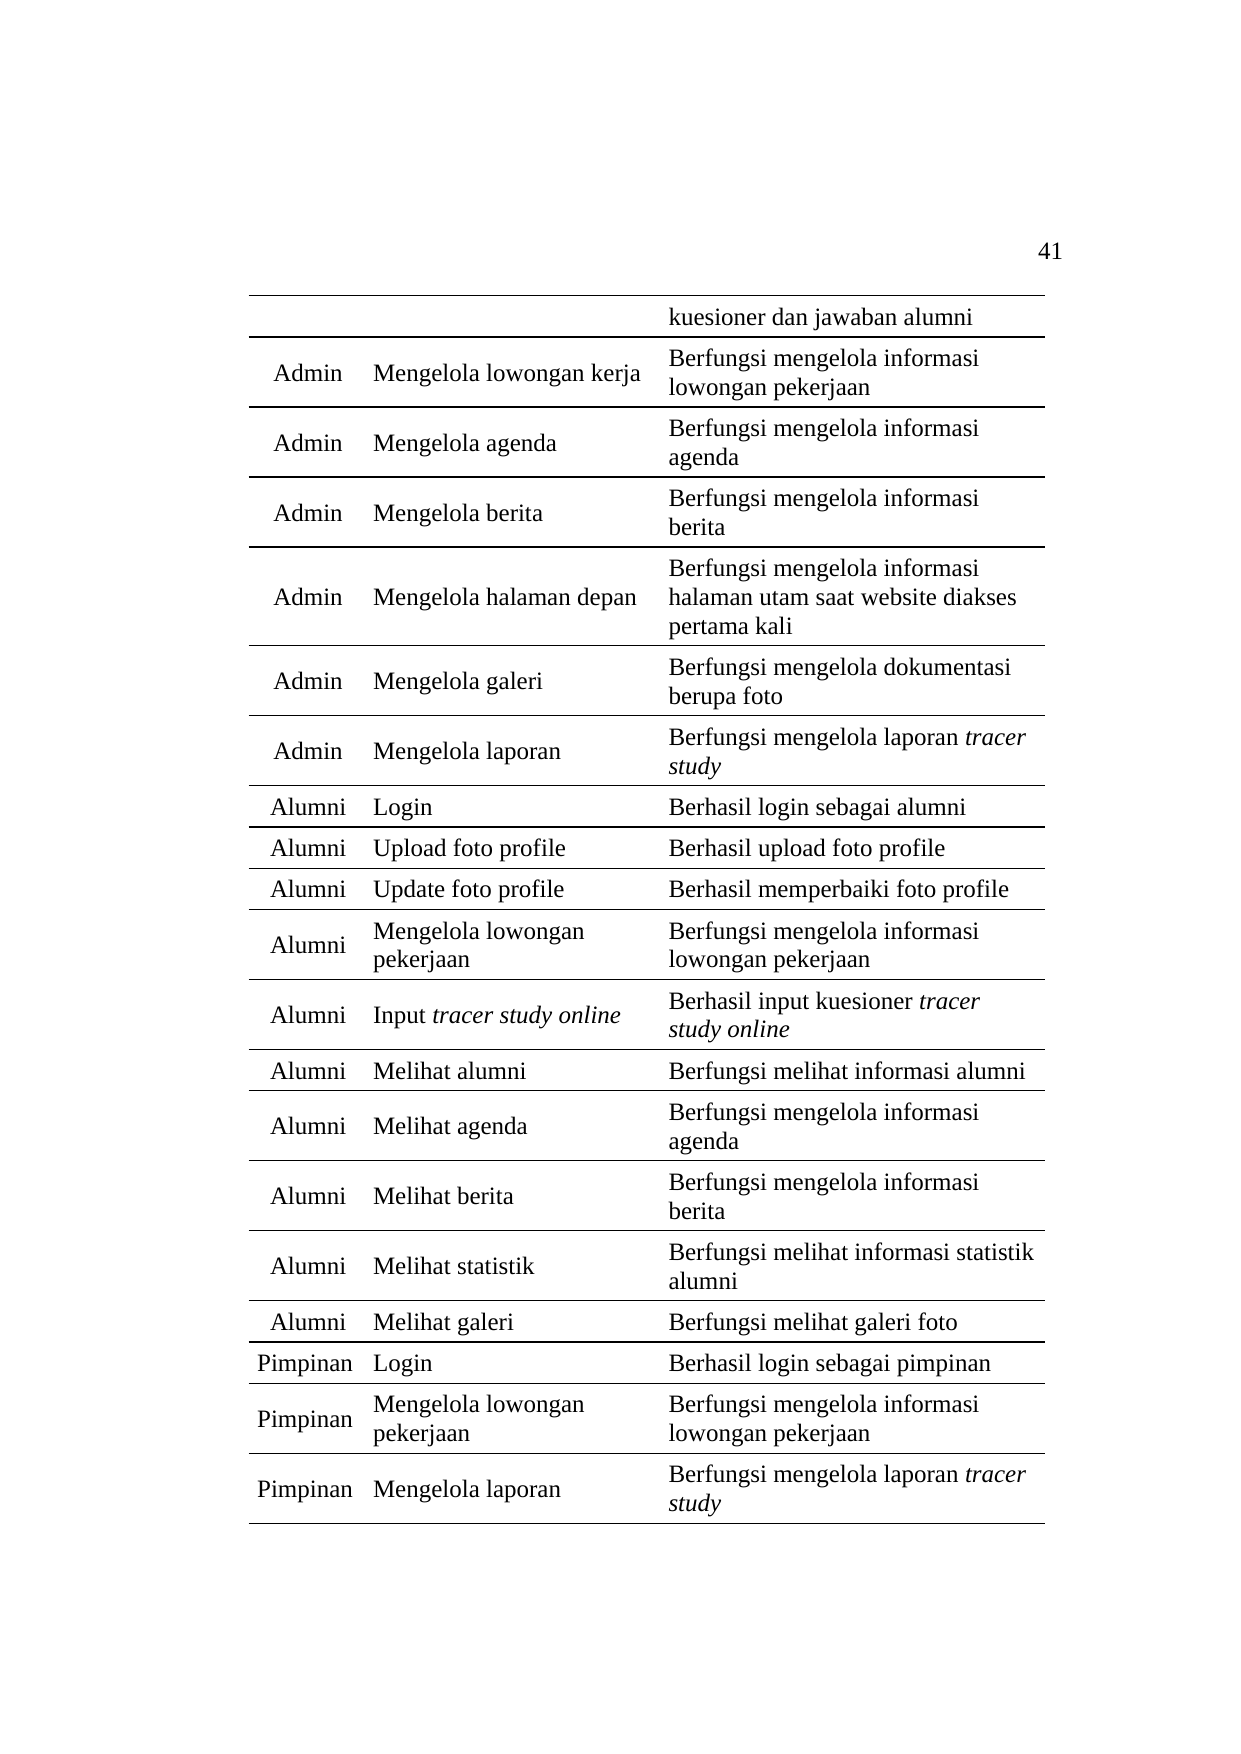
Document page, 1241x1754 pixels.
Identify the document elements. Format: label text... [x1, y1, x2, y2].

table_cell Pimpinan [249, 1384, 367, 1453]
table_cell Berfungsi mengelola dokumentasi berupa foto [663, 646, 1045, 715]
table_cell Berfungsi mengelola laporan tracer study [663, 716, 1045, 785]
table_cell Berhasil login sebagai pimpinan [663, 1343, 1045, 1383]
table_cell Alumni [249, 1161, 367, 1230]
table_cell Mengelola laporan [367, 716, 662, 785]
table_cell Alumni [249, 980, 367, 1049]
table_cell Melihat galeri [367, 1301, 662, 1341]
table_cell Alumni [249, 869, 367, 909]
table_cell Berhasil login sebagai alumni [663, 786, 1045, 826]
table_cell Melihat agenda [367, 1091, 662, 1160]
table_cell Mengelola galeri [367, 646, 662, 715]
table_cell Mengelola lowongan pekerjaan [367, 910, 662, 979]
table_cell Berhasil upload foto profile [663, 828, 1045, 868]
table_cell Berhasil memperbaiki foto profile [663, 869, 1045, 909]
table_cell Login [367, 786, 662, 826]
table_cell Admin [249, 338, 367, 406]
table_cell Alumni [249, 1091, 367, 1160]
table_cell Berfungsi mengelola informasi agenda [663, 1091, 1045, 1160]
table_cell Berfungsi mengelola informasi lowongan pekerjaan [663, 1384, 1045, 1453]
table_cell Alumni [249, 786, 367, 826]
table_cell Berfungsi melihat informasi alumni [663, 1050, 1045, 1090]
table_cell Mengelola halaman depan [367, 548, 662, 645]
table_cell Berfungsi mengelola informasi agenda [663, 408, 1045, 476]
table_cell Berfungsi mengelola laporan tracer study [663, 1454, 1045, 1523]
table_cell Pimpinan [249, 1454, 367, 1523]
table_cell [367, 296, 662, 336]
table_cell Berfungsi mengelola informasi lowongan pekerjaan [663, 910, 1045, 979]
table_cell Alumni [249, 1231, 367, 1300]
table_cell Mengelola lowongan kerja [367, 338, 662, 406]
table_cell Upload foto profile [367, 828, 662, 868]
table_cell Admin [249, 646, 367, 715]
table_cell Login [367, 1343, 662, 1383]
table_cell Admin [249, 408, 367, 476]
table_cell Admin [249, 478, 367, 546]
table_cell Berfungsi mengelola informasi halaman utam saat website diakses pertama kali [663, 548, 1045, 645]
table_cell Berfungsi melihat galeri foto [663, 1301, 1045, 1341]
table_cell Input tracer study online [367, 980, 662, 1049]
table_cell Alumni [249, 828, 367, 868]
table_cell Berfungsi mengelola informasi berita [663, 1161, 1045, 1230]
table_cell Alumni [249, 910, 367, 979]
table_cell Mengelola lowongan pekerjaan [367, 1384, 662, 1453]
table_cell Melihat statistik [367, 1231, 662, 1300]
table_cell Admin [249, 548, 367, 645]
table_cell Berhasil input kuesioner tracer study online [663, 980, 1045, 1049]
table_cell Berfungsi mengelola informasi berita [663, 478, 1045, 546]
table_cell Berfungsi melihat informasi statistik alumni [663, 1231, 1045, 1300]
table_cell [249, 296, 367, 336]
table_cell Update foto profile [367, 869, 662, 909]
table_cell Mengelola laporan [367, 1454, 662, 1523]
table_cell Mengelola agenda [367, 408, 662, 476]
table_cell Alumni [249, 1301, 367, 1341]
table_cell Admin [249, 716, 367, 785]
table_cell Pimpinan [249, 1343, 367, 1383]
table_cell Alumni [249, 1050, 367, 1090]
table_cell Berfungsi mengelola informasi lowongan pekerjaan [663, 338, 1045, 406]
table_cell Mengelola berita [367, 478, 662, 546]
table_cell kuesioner dan jawaban alumni [663, 296, 1045, 336]
table_cell Melihat alumni [367, 1050, 662, 1090]
table_cell Melihat berita [367, 1161, 662, 1230]
